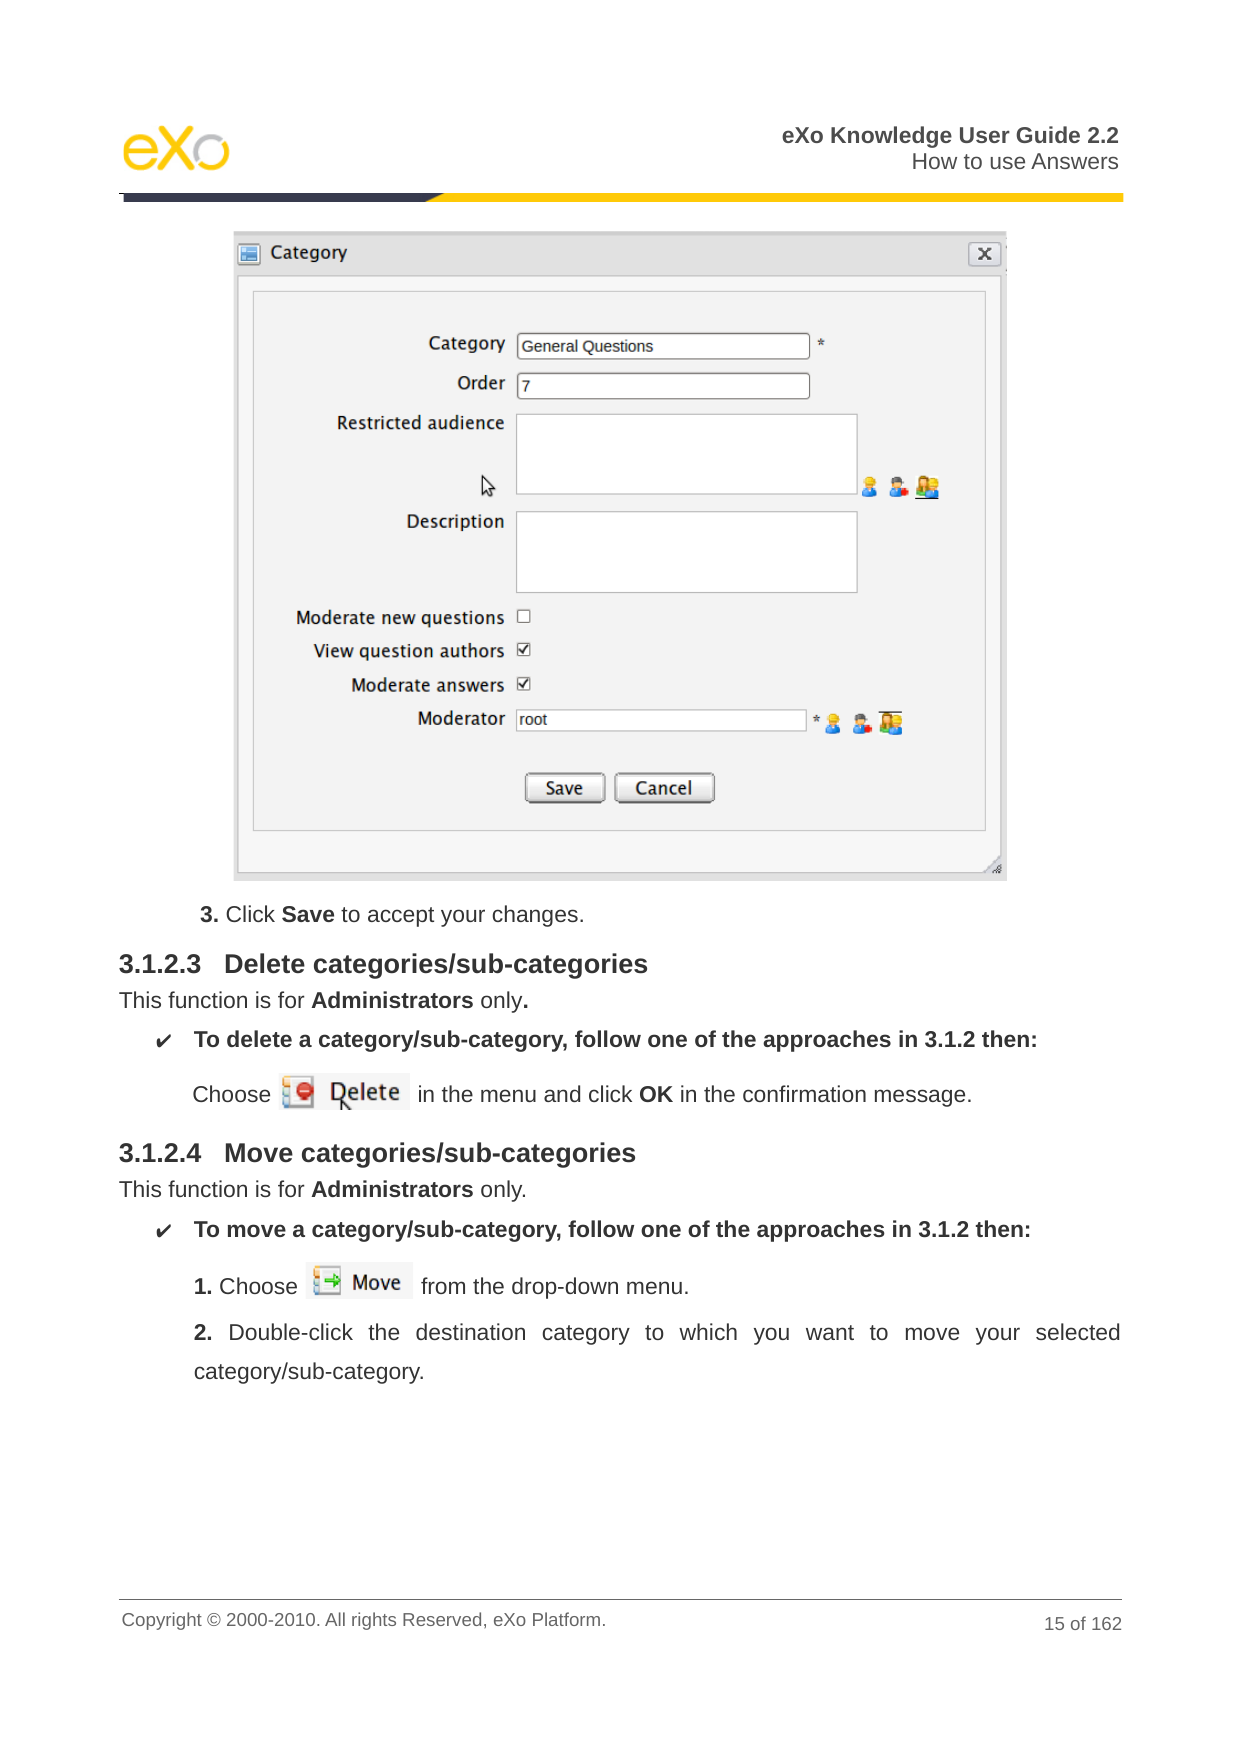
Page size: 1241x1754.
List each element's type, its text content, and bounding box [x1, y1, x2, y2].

text This function is for Administrators only. [118, 1176, 1122, 1203]
text This function is for Administrators only. [118, 987, 1122, 1013]
text Choosein the menu and click OK in the confirmation message. [118, 1066, 1122, 1117]
list 1. Choosefrom the drop-down menu. [156, 1255, 1122, 1306]
picture [123, 125, 230, 171]
picture [305, 1262, 414, 1299]
picture [233, 231, 1007, 881]
list To delete a category/sub-category, follow one of the approaches in 3.1.2 then: [156, 1026, 1122, 1053]
list 2. Double-click the destination category to which you want to move your selected category/sub-category. [156, 1319, 1122, 1385]
list To move a category/sub-category, follow one of the approaches in 3.1.2 then: [156, 1216, 1122, 1242]
list 3. Click Save to accept your changes. [156, 223, 1122, 928]
picture [123, 193, 1124, 202]
picture [278, 1073, 410, 1110]
subtitle Delete categories/sub-categories [118, 948, 1122, 979]
subtitle Move categories/sub-categories [118, 1137, 1122, 1169]
